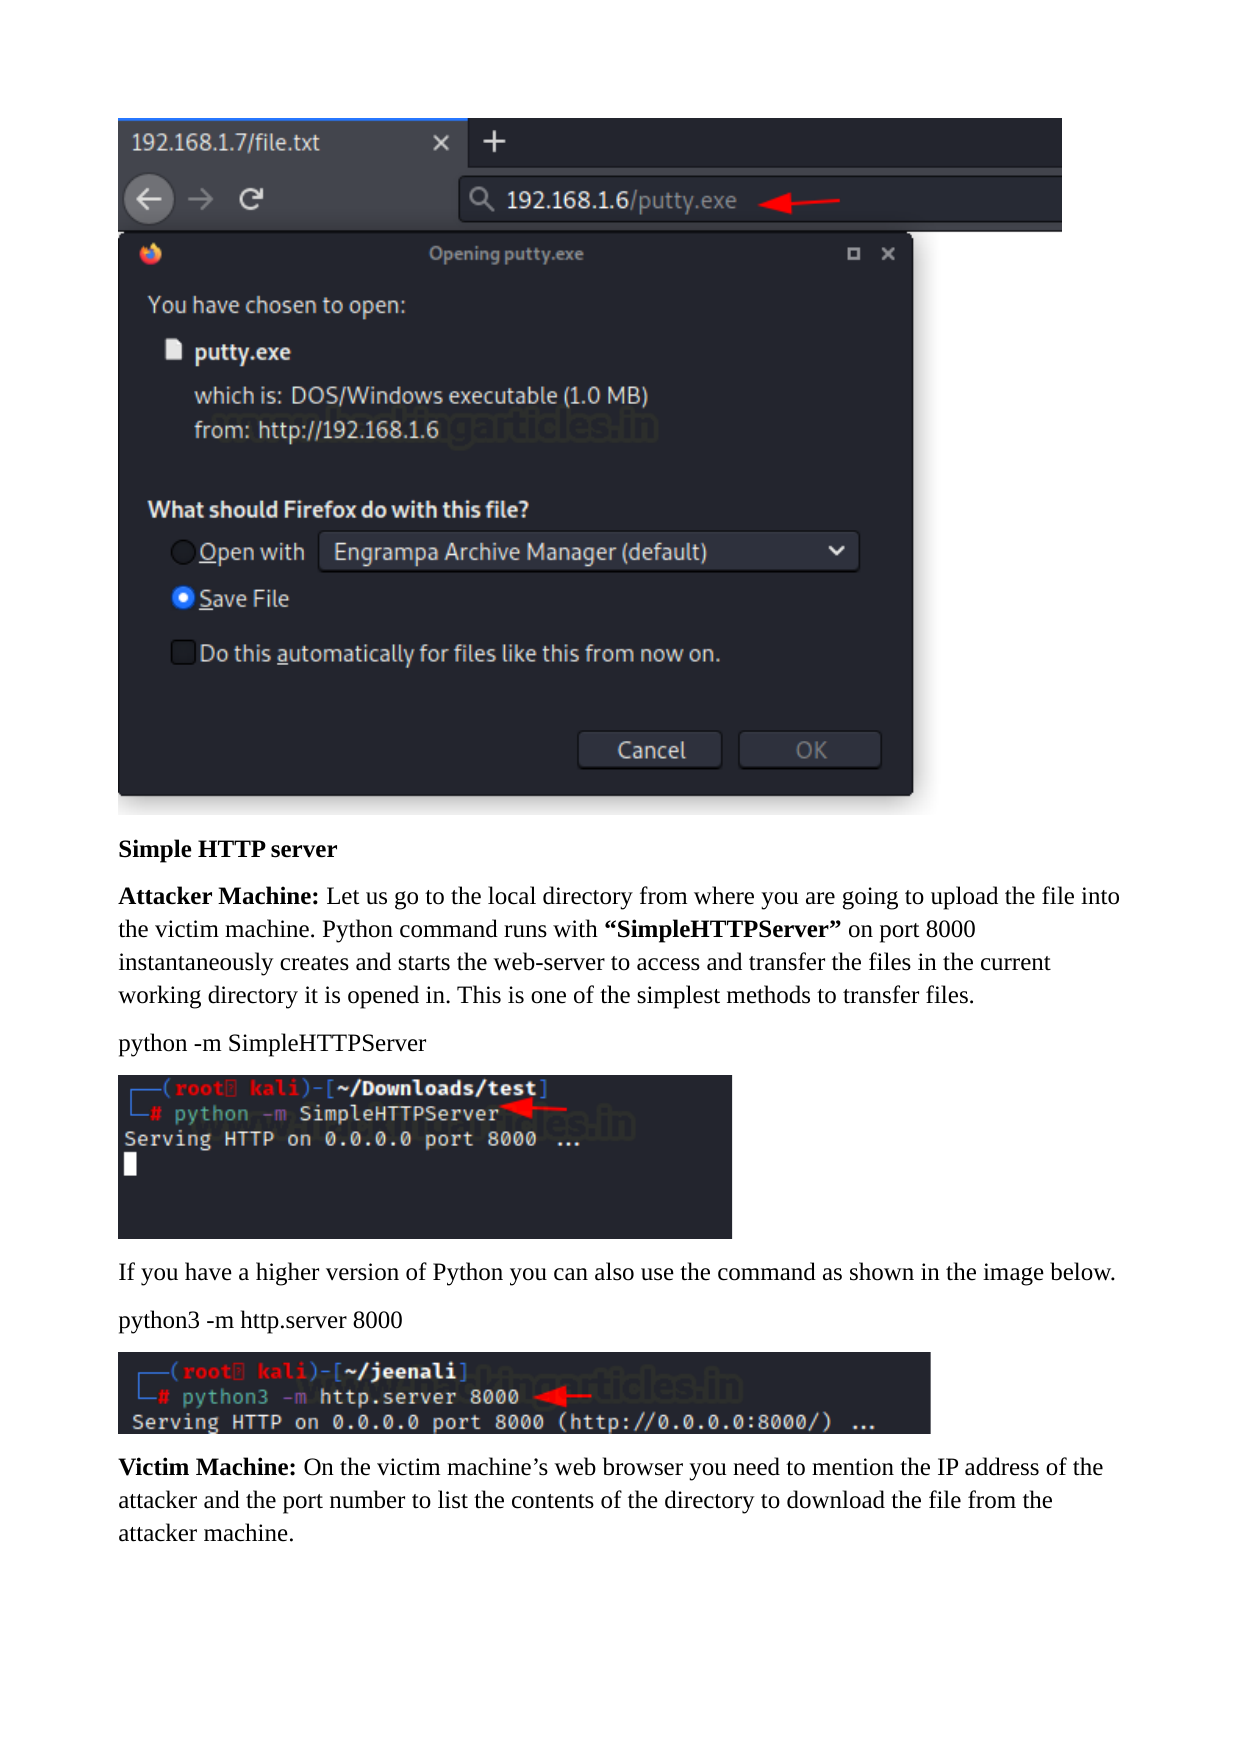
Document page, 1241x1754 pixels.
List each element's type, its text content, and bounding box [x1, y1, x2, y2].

text python3 -m http.server 8000 [118, 1305, 1122, 1333]
picture [118, 1352, 931, 1434]
picture [118, 1075, 733, 1239]
text If you have a higher version of Python you can also use the command as shown in the image below. [118, 1257, 1122, 1286]
text Attacker Machine: Let us go to the local directory from where you are going to upload the file into the victim machine. Python command runs with “SimpleHTTPServer” on port 8000 instantaneously creates and starts the web-server to access and transfer the files in the current working directory it is opened in. This is one of the simplest methods to transfer files. [118, 881, 1122, 1009]
text python -m SimpleHTTPServer [118, 1028, 1122, 1057]
text Victim Machine: On the victim machine’s web browser you need to mention the IP address of the attacker and the port number to list the contents of the directory to download the file from the attacker machine. [118, 1452, 1122, 1547]
picture [118, 118, 1062, 815]
text Simple HTTP server [118, 834, 1122, 863]
